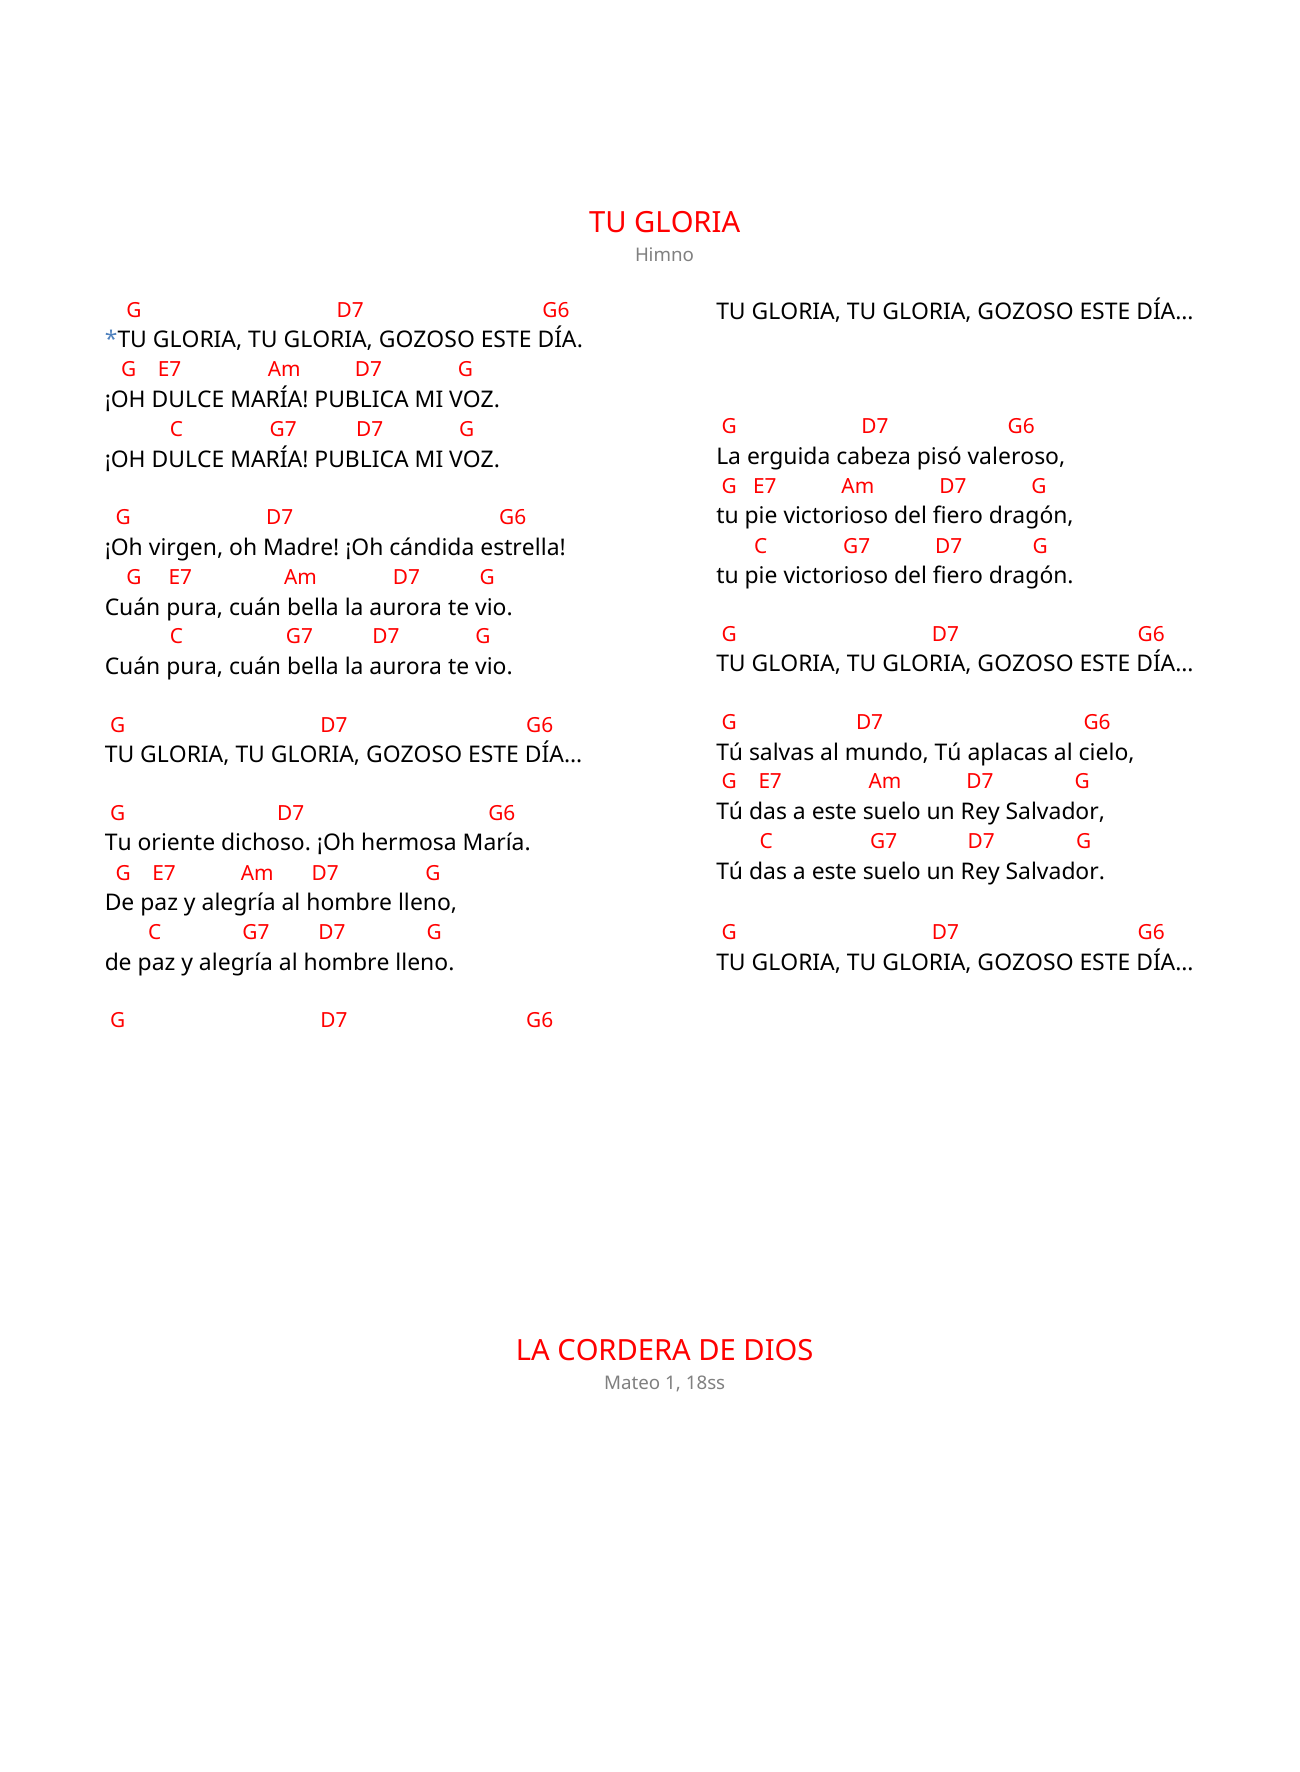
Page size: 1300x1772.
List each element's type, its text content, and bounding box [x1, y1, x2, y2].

text LA CORDERA DE DIOS [104, 1330, 1224, 1369]
text G E7 Am D7 G [104, 858, 613, 886]
text ¡OH DULCE MARÍA! PUBLICA MI VOZ. [104, 383, 613, 414]
text TU GLORIA, TU GLORIA, GOZOSO ESTE DÍA… [104, 738, 613, 769]
text TU GLORIA [104, 201, 1224, 241]
text TU GLORIA, TU GLORIA, GOZOSO ESTE DÍA… [716, 647, 1224, 678]
text de paz y alegría al hombre lleno. [104, 946, 613, 977]
text *TU GLORIA, TU GLORIA, GOZOSO ESTE DÍA. [104, 323, 613, 354]
text G D7 G6 [716, 619, 1224, 647]
text C G7 D7 G [716, 826, 1224, 855]
text ¡Oh virgen, oh Madre! ¡Oh cándida estrella! [104, 531, 613, 562]
text Cuán pura, cuán bella la aurora te vio. [104, 590, 613, 622]
text Mateo 1, 18ss [104, 1369, 1224, 1395]
text ¡OH DULCE MARÍA! PUBLICA MI VOZ. [104, 443, 613, 474]
text Tú das a este suelo un Rey Salvador, [716, 795, 1224, 826]
text G E7 Am D7 G [716, 471, 1224, 499]
text TU GLORIA, TU GLORIA, GOZOSO ESTE DÍA… [716, 295, 1224, 326]
text G D7 G6 [104, 295, 613, 323]
text C G7 D7 G [104, 622, 613, 650]
text G E7 Am D7 G [104, 562, 613, 590]
text Himno [104, 241, 1224, 266]
text Cuán pura, cuán bella la aurora te vio. [104, 650, 613, 681]
text G D7 G6 [716, 707, 1224, 735]
text G E7 Am D7 G [716, 767, 1224, 795]
text La erguida cabeza pisó valeroso, [716, 440, 1224, 471]
text C G7 D7 G [104, 917, 613, 946]
text G D7 G6 [104, 798, 613, 826]
text G E7 Am D7 G [104, 354, 613, 383]
text G D7 G6 [104, 1005, 613, 1034]
text tu pie victorioso del fiero dragón, [716, 499, 1224, 531]
text Tú salvas al mundo, Tú aplacas al cielo, [716, 735, 1224, 767]
text G D7 G6 [716, 411, 1224, 440]
text G D7 G6 [716, 917, 1224, 946]
text Tu oriente dichoso. ¡Oh hermosa María. [104, 826, 613, 858]
text G D7 G6 [104, 710, 613, 738]
text De paz y alegría al hombre lleno, [104, 886, 613, 917]
text TU GLORIA, TU GLORIA, GOZOSO ESTE DÍA… [716, 946, 1224, 977]
text Tú das a este suelo un Rey Salvador. [716, 855, 1224, 886]
text tu pie victorioso del fiero dragón. [716, 559, 1224, 590]
text C G7 D7 G [716, 531, 1224, 559]
text C G7 D7 G [104, 414, 613, 443]
text G D7 G6 [104, 502, 613, 531]
